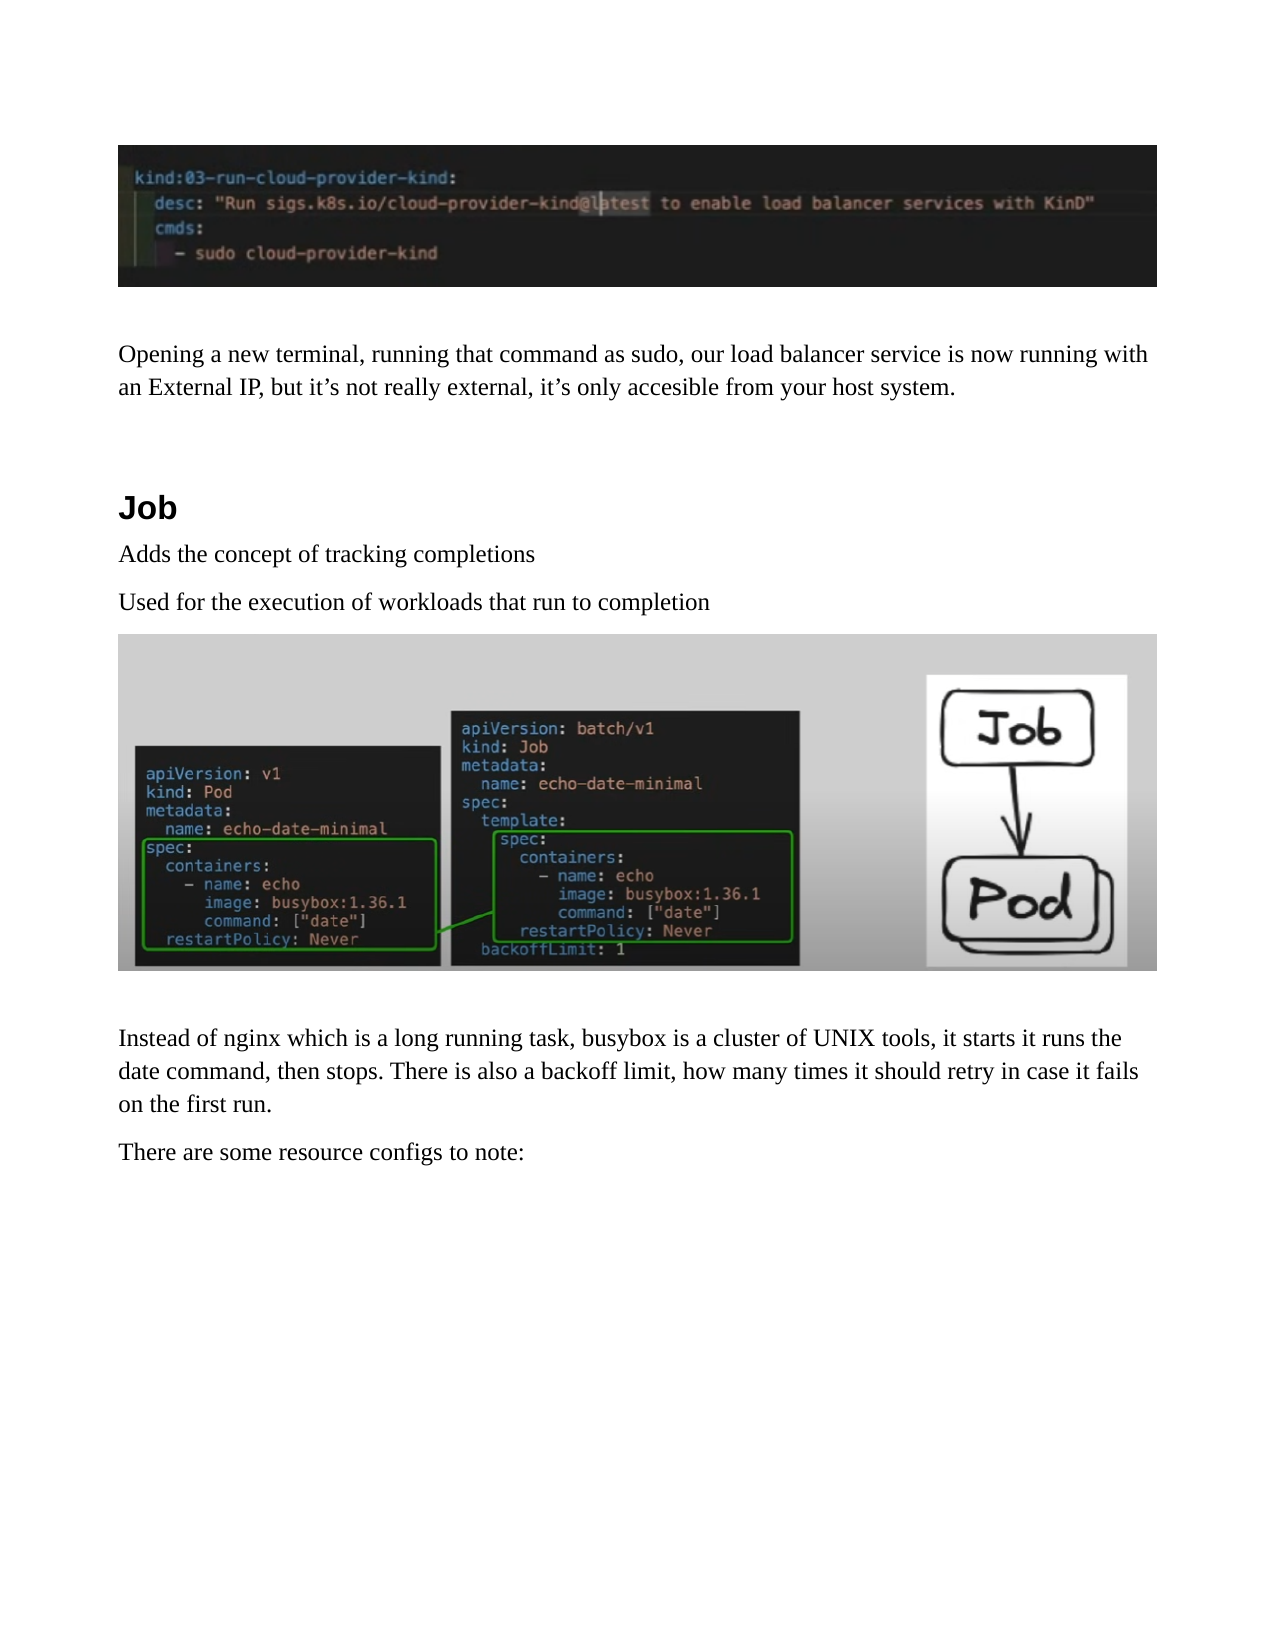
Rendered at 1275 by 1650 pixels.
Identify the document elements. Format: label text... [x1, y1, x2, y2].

text Opening a new terminal, running that command as sudo, our load balancer service is now running with an External IP, but it’s not really external, it’s only accesible from your host system. [118, 339, 1157, 401]
text Adds the concept of tracking completions [118, 539, 1157, 568]
text Used for the execution of workloads that run to completion [118, 587, 1157, 615]
subtitle Job [118, 488, 1157, 526]
text Instead of nginx which is a long running task, busybox is a cluster of UNIX tools, it starts it runs the date command, then stops. There is also a backoff limit, how many times it should retry in case it fails on the first run. [118, 1023, 1157, 1118]
picture [118, 145, 1157, 287]
picture [118, 634, 1157, 971]
text There are some resource configs to note: [118, 1137, 1157, 1198]
